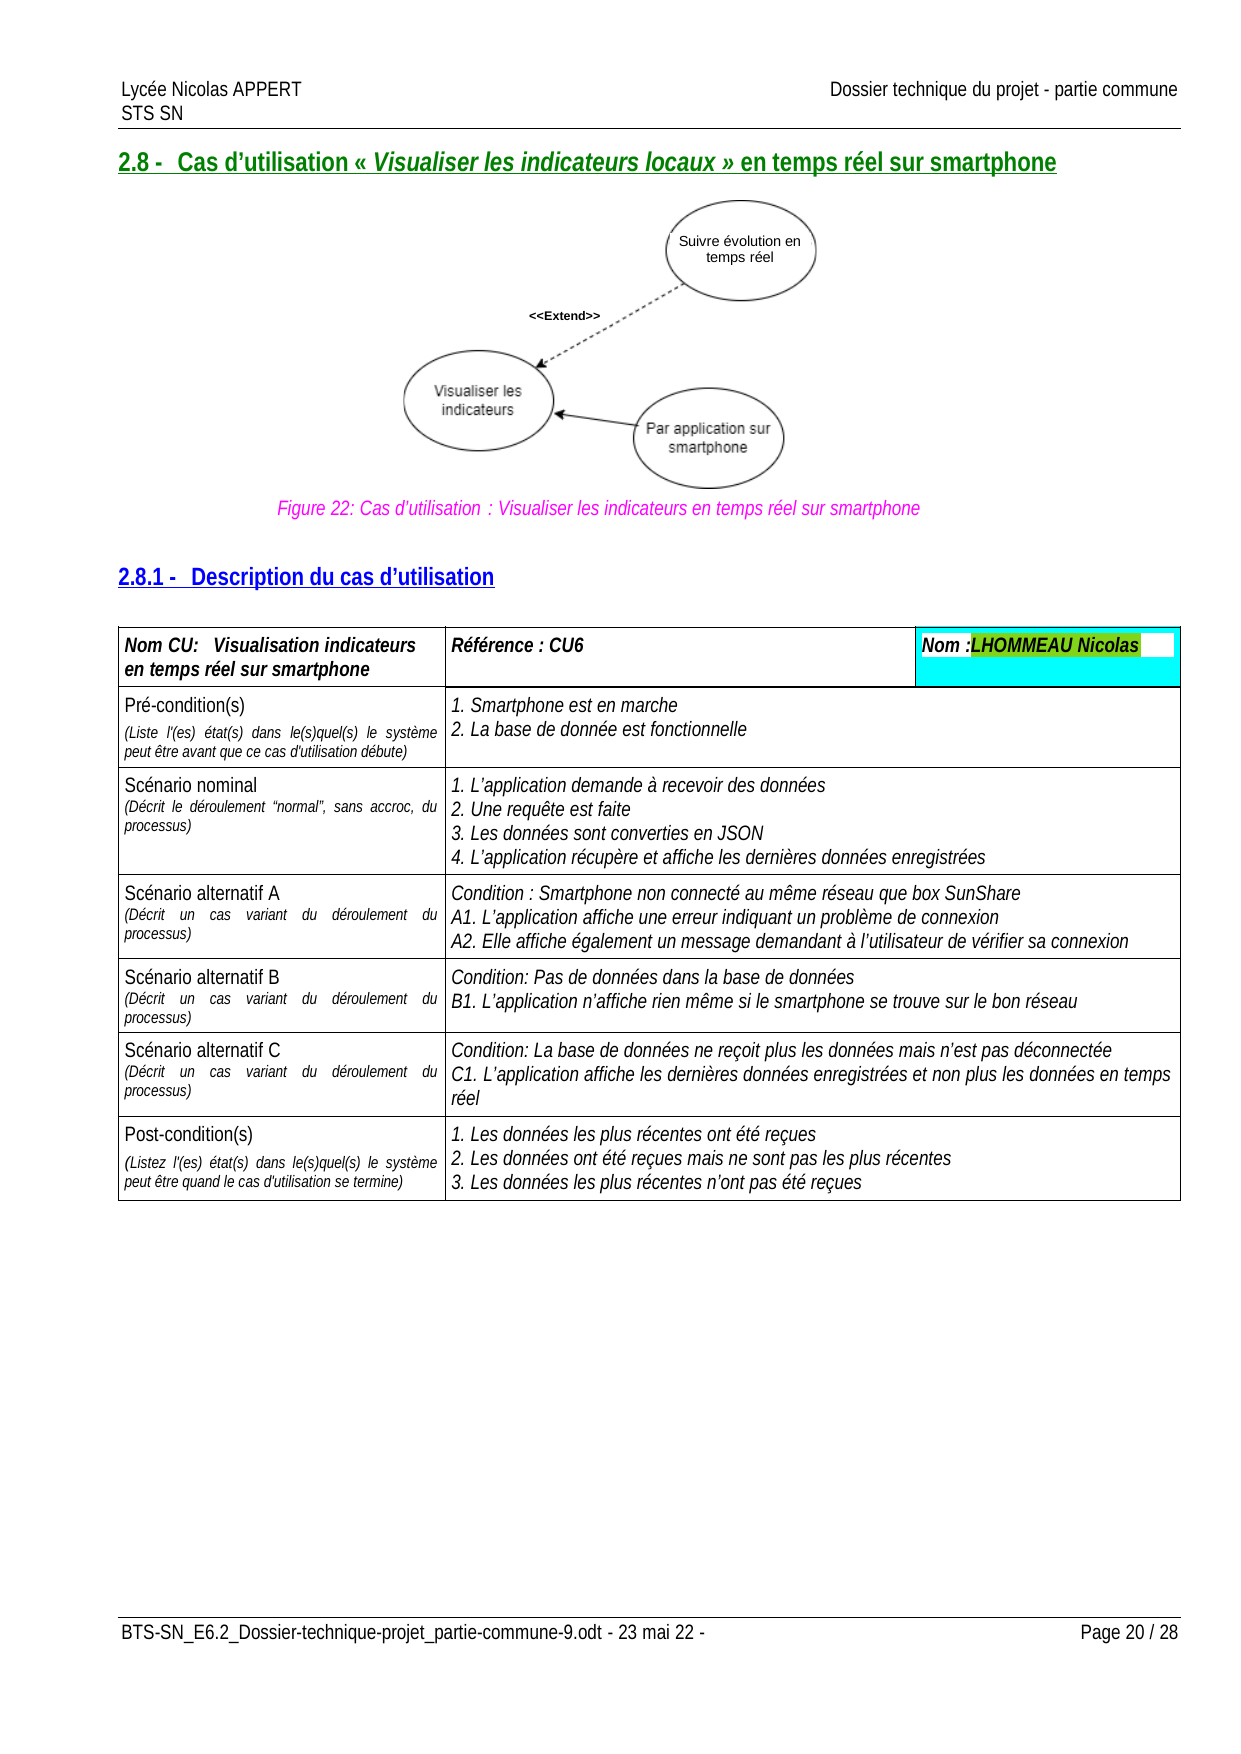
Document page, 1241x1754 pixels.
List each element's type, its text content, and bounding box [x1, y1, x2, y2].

table_cell 1. Les données les plus récentes ont été reçues 2. Les données ont été reçues mais ne sont pas les plus récentes 3. Les données les plus récentes n’ont pas été reçues [446, 1117, 1180, 1200]
table_header Nom :LHOMMEAU Nicolas [916, 628, 1180, 686]
table_cell 1. Smartphone est en marche 2. La base de donnée est fonctionnelle [446, 688, 1180, 767]
table_header Référence : CU6 [446, 628, 915, 686]
table_cell Scénario nominal (Décrit le déroulement “normal”, sans accroc, du processus) [119, 768, 445, 874]
subtitle Cas d’utilisation « Visualiser les indicateurs locaux » en temps réel sur smartphone [118, 145, 1181, 176]
table_header Nom CU: Visualisation indicateurs en temps réel sur smartphone [119, 628, 445, 686]
subtitle Description du cas d’utilisation [118, 562, 1181, 591]
table_cell 1. L’application demande à recevoir des données 2. Une requête est faite 3. Les données sont converties en JSON 4. L’application récupère et affiche les dernières données enregistrées [446, 768, 1180, 874]
table_cell Condition: La base de données ne reçoit plus les données mais n’est pas déconnectée C1. L’application affiche les dernières données enregistrées et non plus les données en temps réel [446, 1033, 1180, 1116]
table_cell Condition : Smartphone non connecté au même réseau que box SunShare A1. L’application affiche une erreur indiquant un problème de connexion A2. Elle affiche également un message demandant à l’utilisateur de vérifier sa connexion [446, 875, 1180, 958]
table_cell Pré-condition(s) (Liste l'(es) état(s) dans le(s)quel(s) le système peut être avant que ce cas d'utilisation débute) [119, 687, 445, 767]
text Figure 22: Cas d’utilisation : Visualiser les indicateurs en temps réel sur smartphone [230, 496, 970, 520]
table_cell Scénario alternatif B (Décrit un cas variant du déroulement du processus) [119, 959, 445, 1032]
picture [403, 200, 817, 489]
table_cell Condition: Pas de données dans la base de données B1. L’application n’affiche rien même si le smartphone se trouve sur le bon réseau [446, 959, 1180, 1032]
table_cell Scénario alternatif C (Décrit un cas variant du déroulement du processus) [119, 1033, 445, 1116]
table_cell Scénario alternatif A (Décrit un cas variant du déroulement du processus) [119, 875, 445, 958]
table_cell Post-condition(s) (Listez l'(es) état(s) dans le(s)quel(s) le système peut être quand le cas d'utilisation se termine) [119, 1117, 445, 1200]
